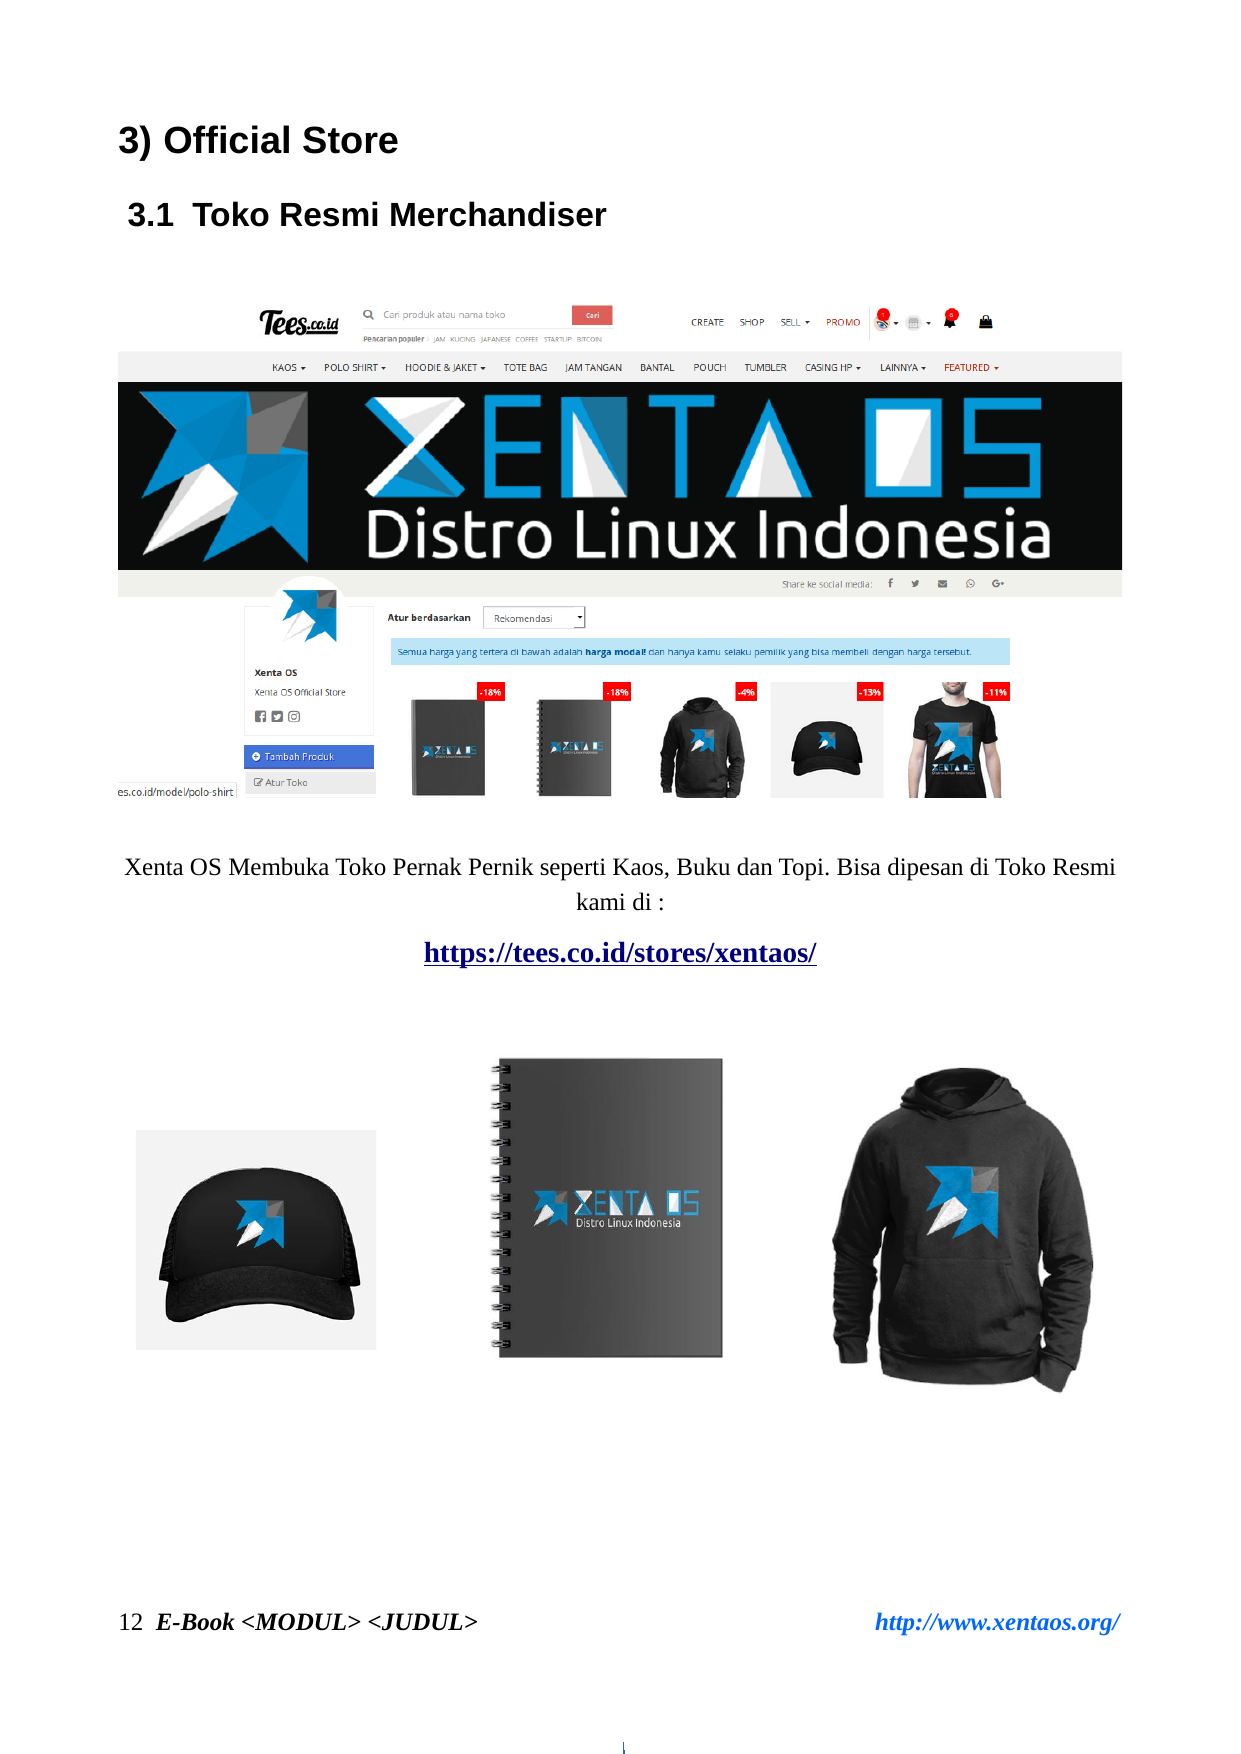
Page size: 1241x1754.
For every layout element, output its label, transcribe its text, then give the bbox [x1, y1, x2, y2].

picture [803, 1042, 929, 1400]
text Xenta OS Membuka Toko Pernak Pernik seperti Kaos, Buku dan Topi. Bisa dipesan di Toko Resmi kami di : [118, 852, 1122, 915]
picture [135, 1130, 229, 1350]
picture [479, 1043, 594, 1371]
picture [118, 295, 1123, 798]
subtitle Toko Resmi Merchandiser [118, 195, 1122, 234]
subtitle Official Store [118, 118, 1122, 162]
text https://tees.co.id/stores/xentaos/ [118, 936, 1122, 969]
